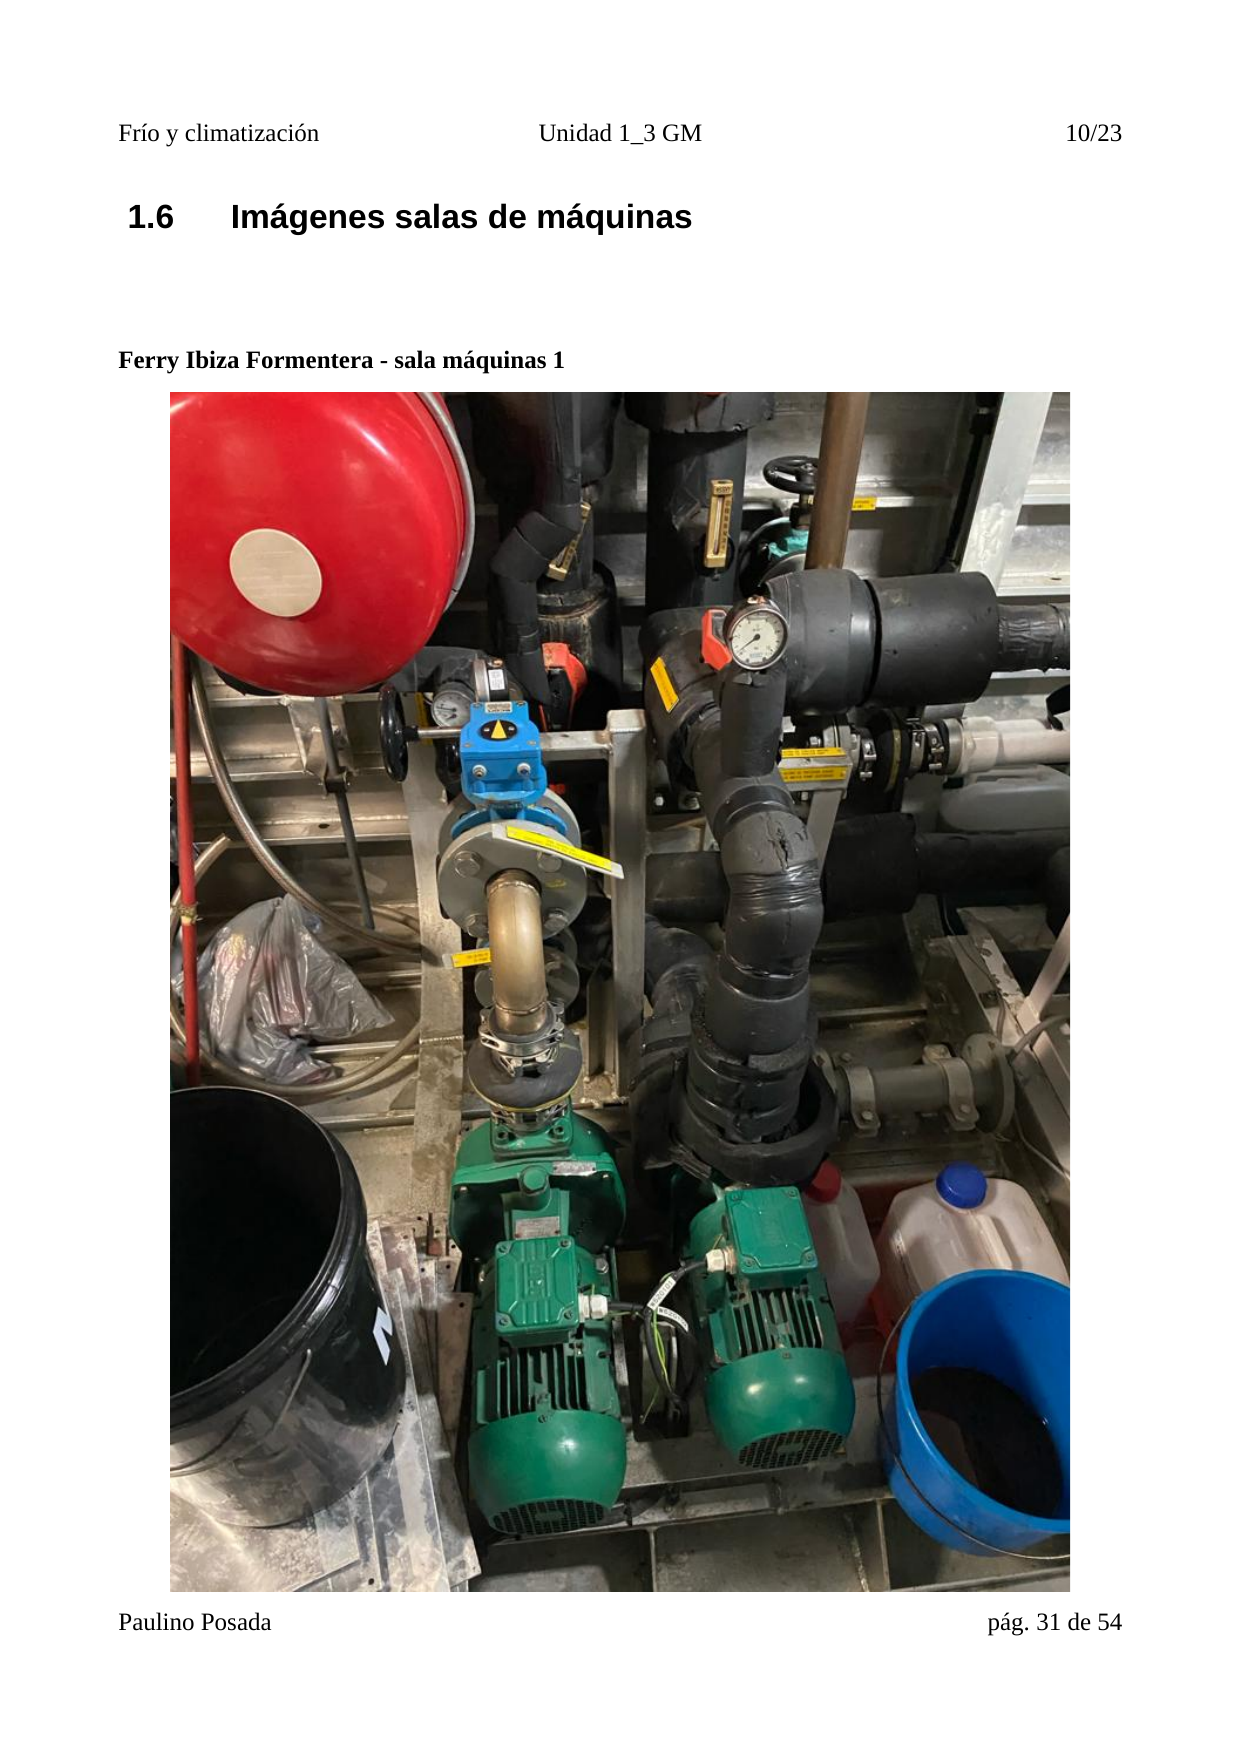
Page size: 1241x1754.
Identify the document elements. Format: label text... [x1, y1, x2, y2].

text Ferry Ibiza Formentera - sala máquinas 1 [118, 346, 1122, 374]
picture [170, 392, 1071, 1592]
subtitle Imágenes salas de máquinas [118, 197, 1122, 236]
